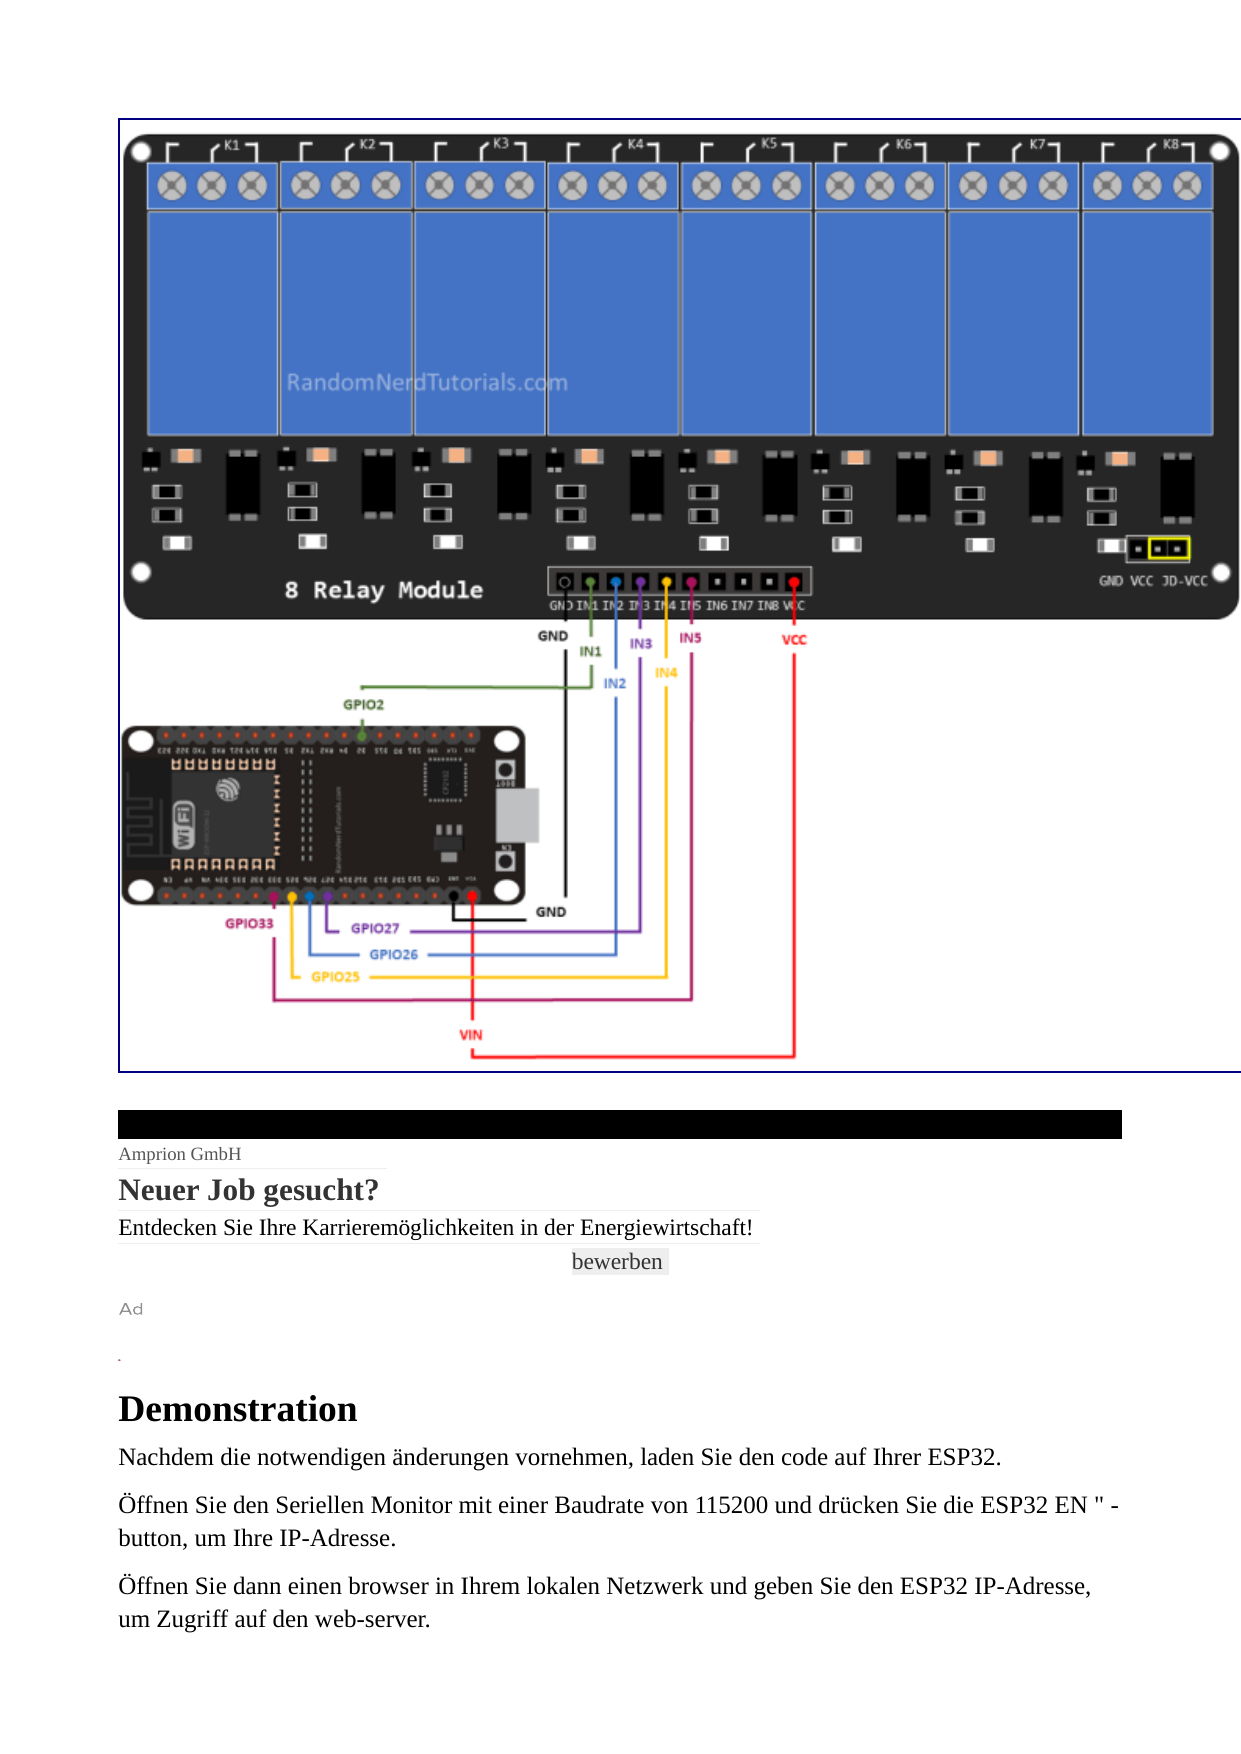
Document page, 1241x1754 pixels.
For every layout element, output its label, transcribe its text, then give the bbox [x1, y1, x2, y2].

text Öffnen Sie den Seriellen Monitor mit einer Baudrate von 115200 und drücken Sie die ESP32 EN " - button, um Ihre IP-Adresse. [118, 1490, 1122, 1552]
subtitle Demonstration [118, 1387, 1122, 1430]
text Nachdem die notwendigen änderungen vornehmen, laden Sie den code auf Ihrer ESP32. [118, 1442, 1122, 1471]
subtitle Neuer Job gesucht? [118, 1168, 1122, 1210]
text Entdecken Sie Ihre Karrieremöglichkeiten in der Energiewirtschaft! [118, 1210, 1122, 1243]
text Öffnen Sie dann einen browser in Ihrem lokalen Netzwerk und geben Sie den ESP32 IP-Adresse, um Zugriff auf den web-server. [118, 1571, 1122, 1632]
text bewerben [118, 1248, 1122, 1275]
text Amprion GmbH [118, 1143, 1122, 1165]
picture [120, 120, 1241, 1071]
